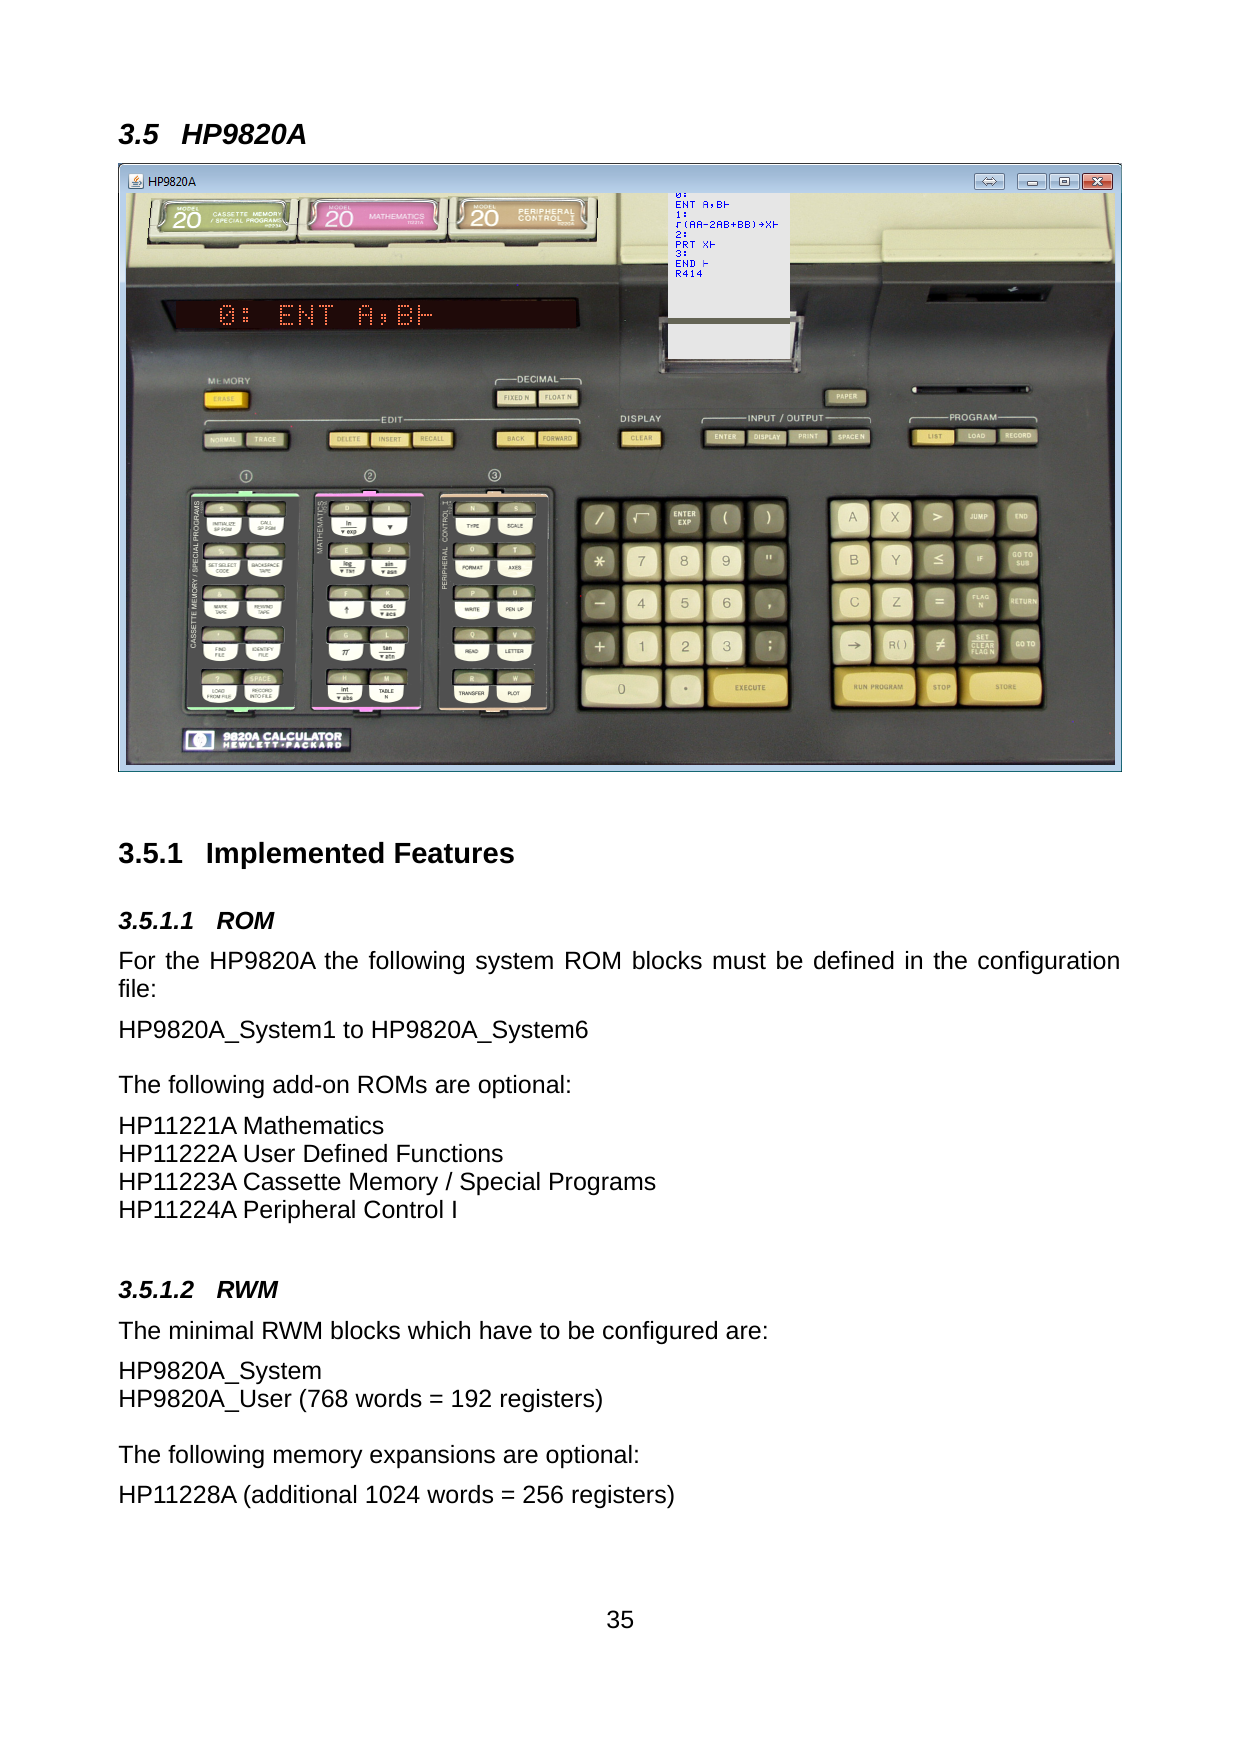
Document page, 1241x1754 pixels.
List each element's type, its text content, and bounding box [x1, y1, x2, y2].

text The following add-on ROMs are optional: [118, 1071, 1122, 1099]
text HP9820A_System HP9820A_User (768 words = 192 registers) [118, 1357, 1122, 1413]
text HP11223A Cassette Memory / Special Programs [118, 1168, 1122, 1196]
subtitle HP9820A [118, 118, 1122, 151]
text HP11222A User Defined Functions [118, 1140, 1122, 1168]
subtitle RWM [118, 1276, 1122, 1304]
subtitle ROM [118, 907, 1122, 935]
text HP11221A Mathematics [118, 1112, 1122, 1140]
text The following memory expansions are optional: [118, 1441, 1122, 1469]
text HP9820A_System1 to HP9820A_System6 [118, 1016, 1122, 1043]
text HP11228A (additional 1024 words = 256 registers) [118, 1481, 1122, 1509]
text For the HP9820A the following system ROM blocks must be defined in the configuration file: [118, 947, 1122, 1003]
subtitle Implemented Features [118, 837, 1122, 869]
picture [118, 163, 1122, 772]
text The minimal RWM blocks which have to be configured are: [118, 1317, 1122, 1344]
text HP11224A Peripheral Control I [118, 1196, 1122, 1223]
